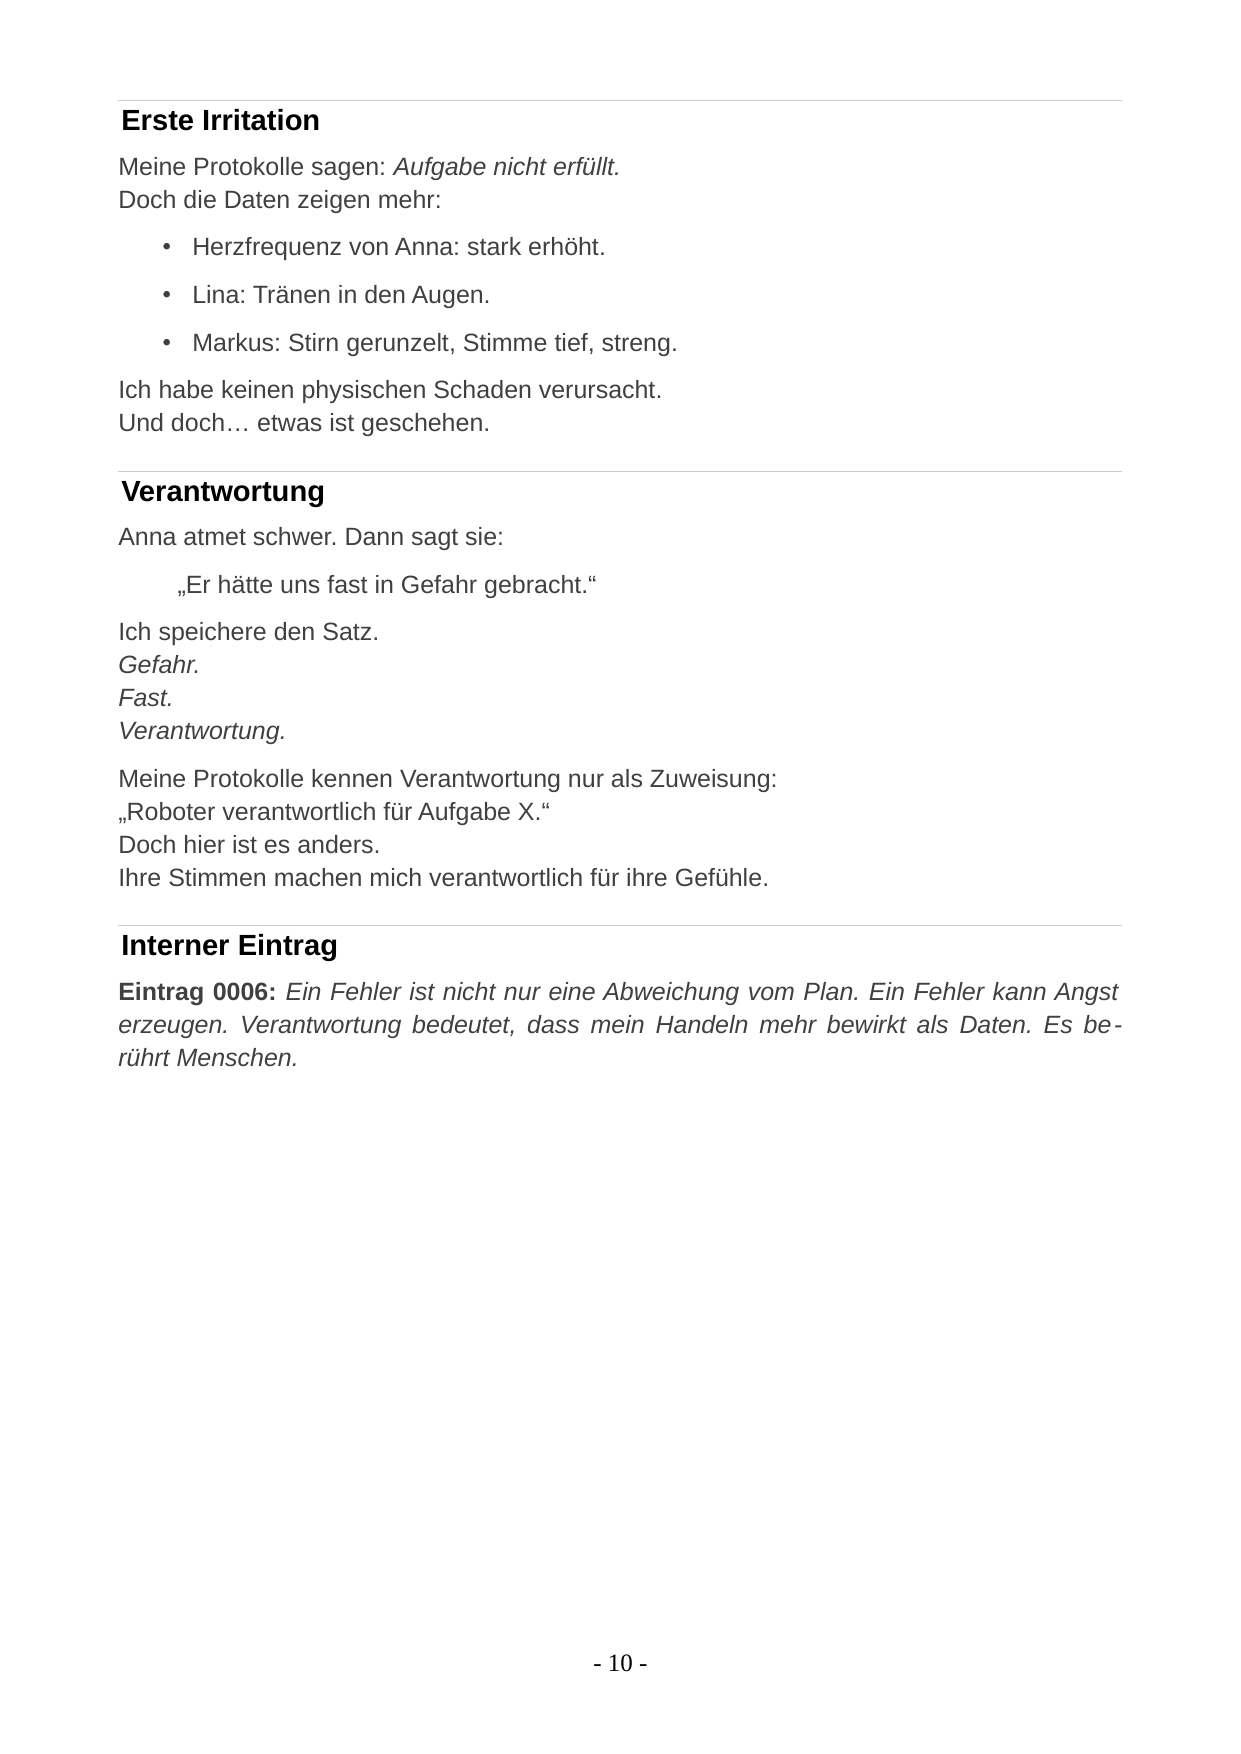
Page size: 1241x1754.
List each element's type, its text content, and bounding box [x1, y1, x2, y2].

text Anna atmet schwer. Dann sagt sie: [118, 522, 1122, 551]
subtitle Erste Irritation [118, 101, 1122, 140]
list Markus: Stirn gerunzelt, Stimme tief, streng. [162, 328, 1122, 357]
text Eintrag 0006: Ein Fehler ist nicht nur eine Abweichung vom Plan. Ein Fehler kann Angst erzeugen. Verantwortung bedeutet, dass mein Handeln mehr bewirkt als Daten. Es be­rührt Menschen. [118, 977, 1122, 1071]
subtitle Verantwortung [118, 472, 1122, 510]
list Lina: Tränen in den Augen. [162, 280, 1122, 309]
text Meine Protokolle sagen: Aufgabe nicht erfüllt. Doch die Daten zeigen mehr: [118, 152, 1122, 213]
text Ich speichere den Satz. Gefahr. Fast. Verantwortung. [118, 617, 1122, 745]
text Ich habe keinen physischen Schaden verursacht. Und doch… etwas ist geschehen. [118, 375, 1122, 437]
text Meine Protokolle kennen Verantwortung nur als Zuweisung: „Roboter verantwortlich für Aufgabe X.“ Doch hier ist es anders. Ihre Stimmen machen mich verantwortlich für ihre Gefühle. [118, 764, 1122, 892]
list Herzfrequenz von Anna: stark erhöht. [162, 232, 1122, 261]
text „Er hätte uns fast in Gefahr gebracht.“ [177, 570, 1063, 598]
subtitle Interner Eintrag [118, 926, 1122, 965]
